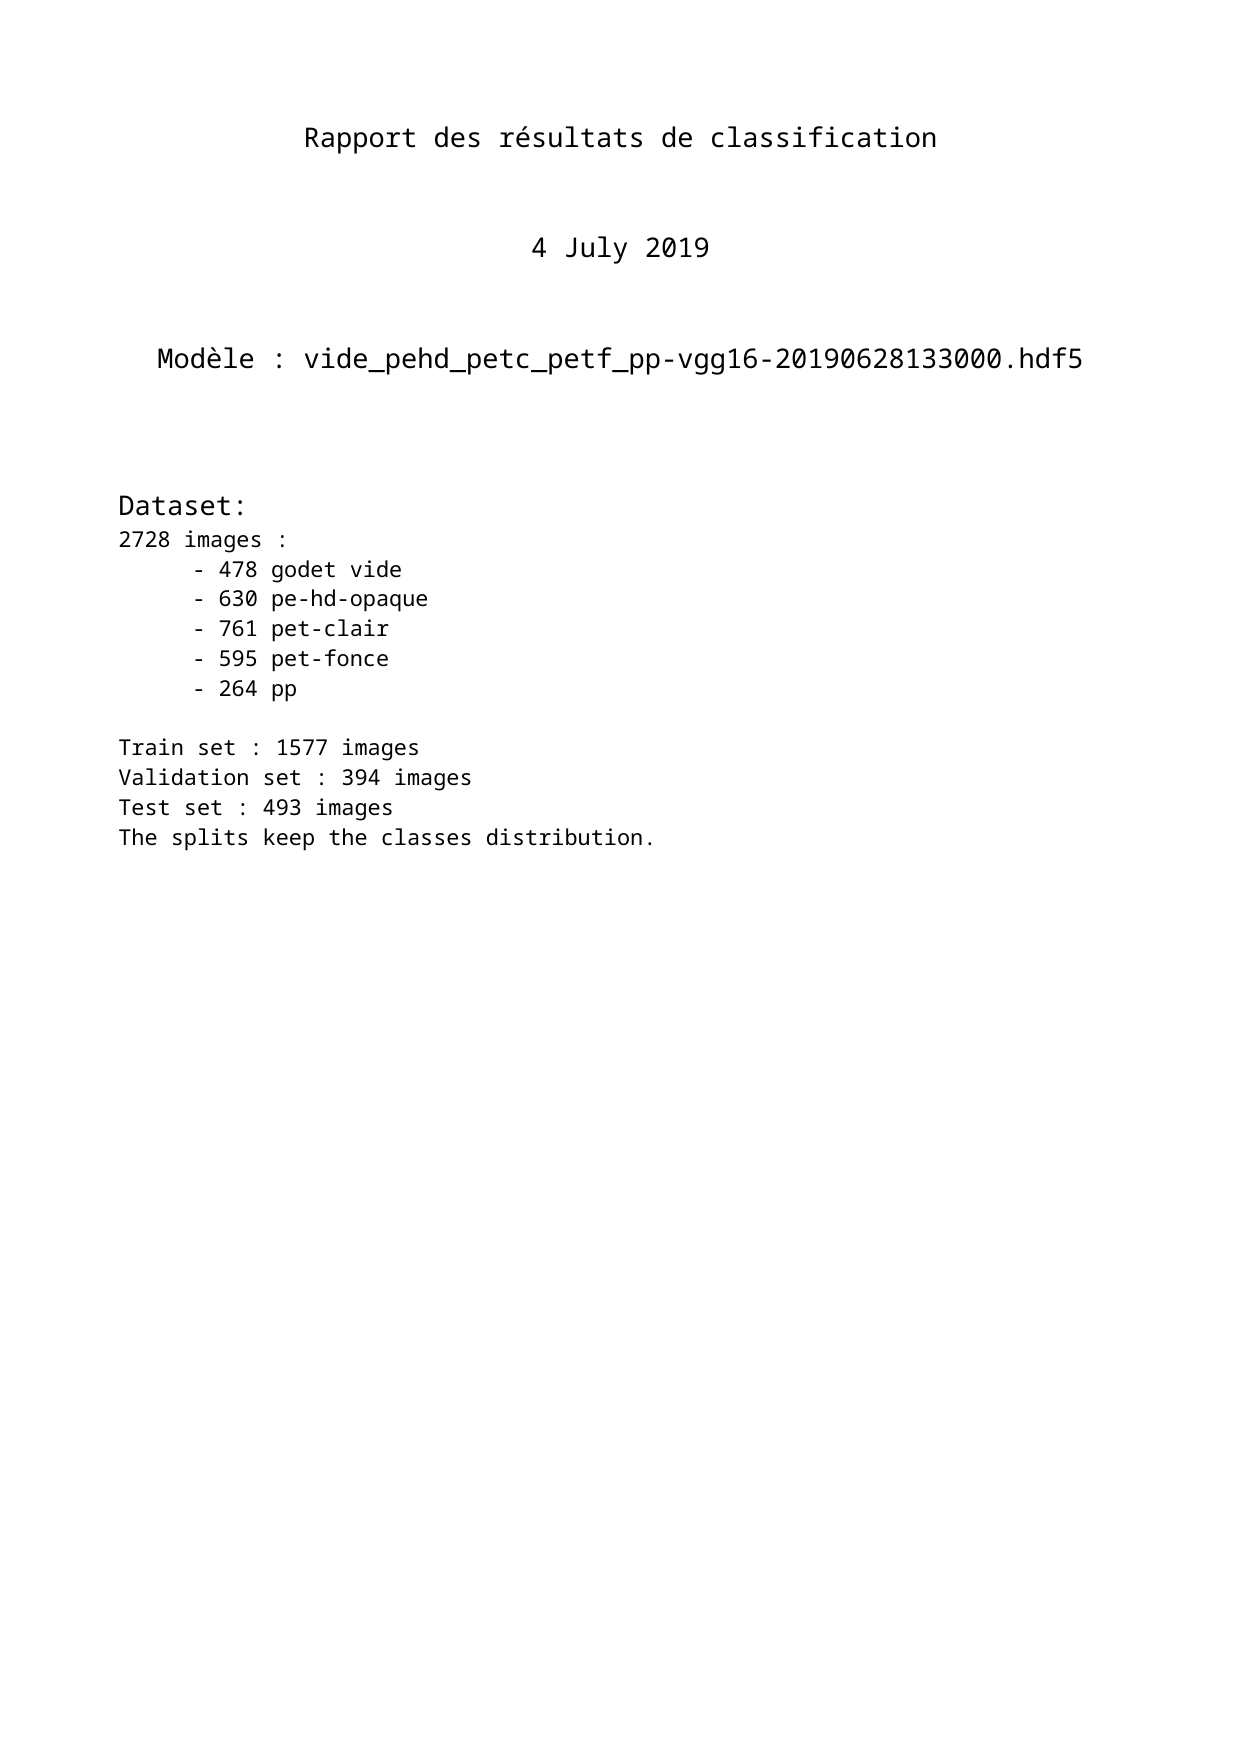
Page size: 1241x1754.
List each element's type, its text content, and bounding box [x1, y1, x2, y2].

text Rapport des résultats de classification [118, 118, 1122, 155]
text 4 July 2019 [118, 229, 1122, 266]
text Dataset: [118, 487, 1122, 524]
text - 478 godet vide [118, 553, 1122, 583]
text - 761 pet-clair [118, 613, 1122, 643]
text - 595 pet-fonce [118, 643, 1122, 673]
text Train set : 1577 images [118, 732, 1122, 762]
text Test set : 493 images The splits keep the classes distribution. [118, 792, 1122, 851]
text Validation set : 394 images [118, 762, 1122, 792]
text - 630 pe-hd-opaque [118, 583, 1122, 613]
text Modèle : vide_pehd_petc_petf_pp-vgg16-20190628133000.hdf5 [118, 339, 1122, 376]
text - 264 pp [118, 673, 1122, 702]
text 2728 images : [118, 524, 1122, 553]
